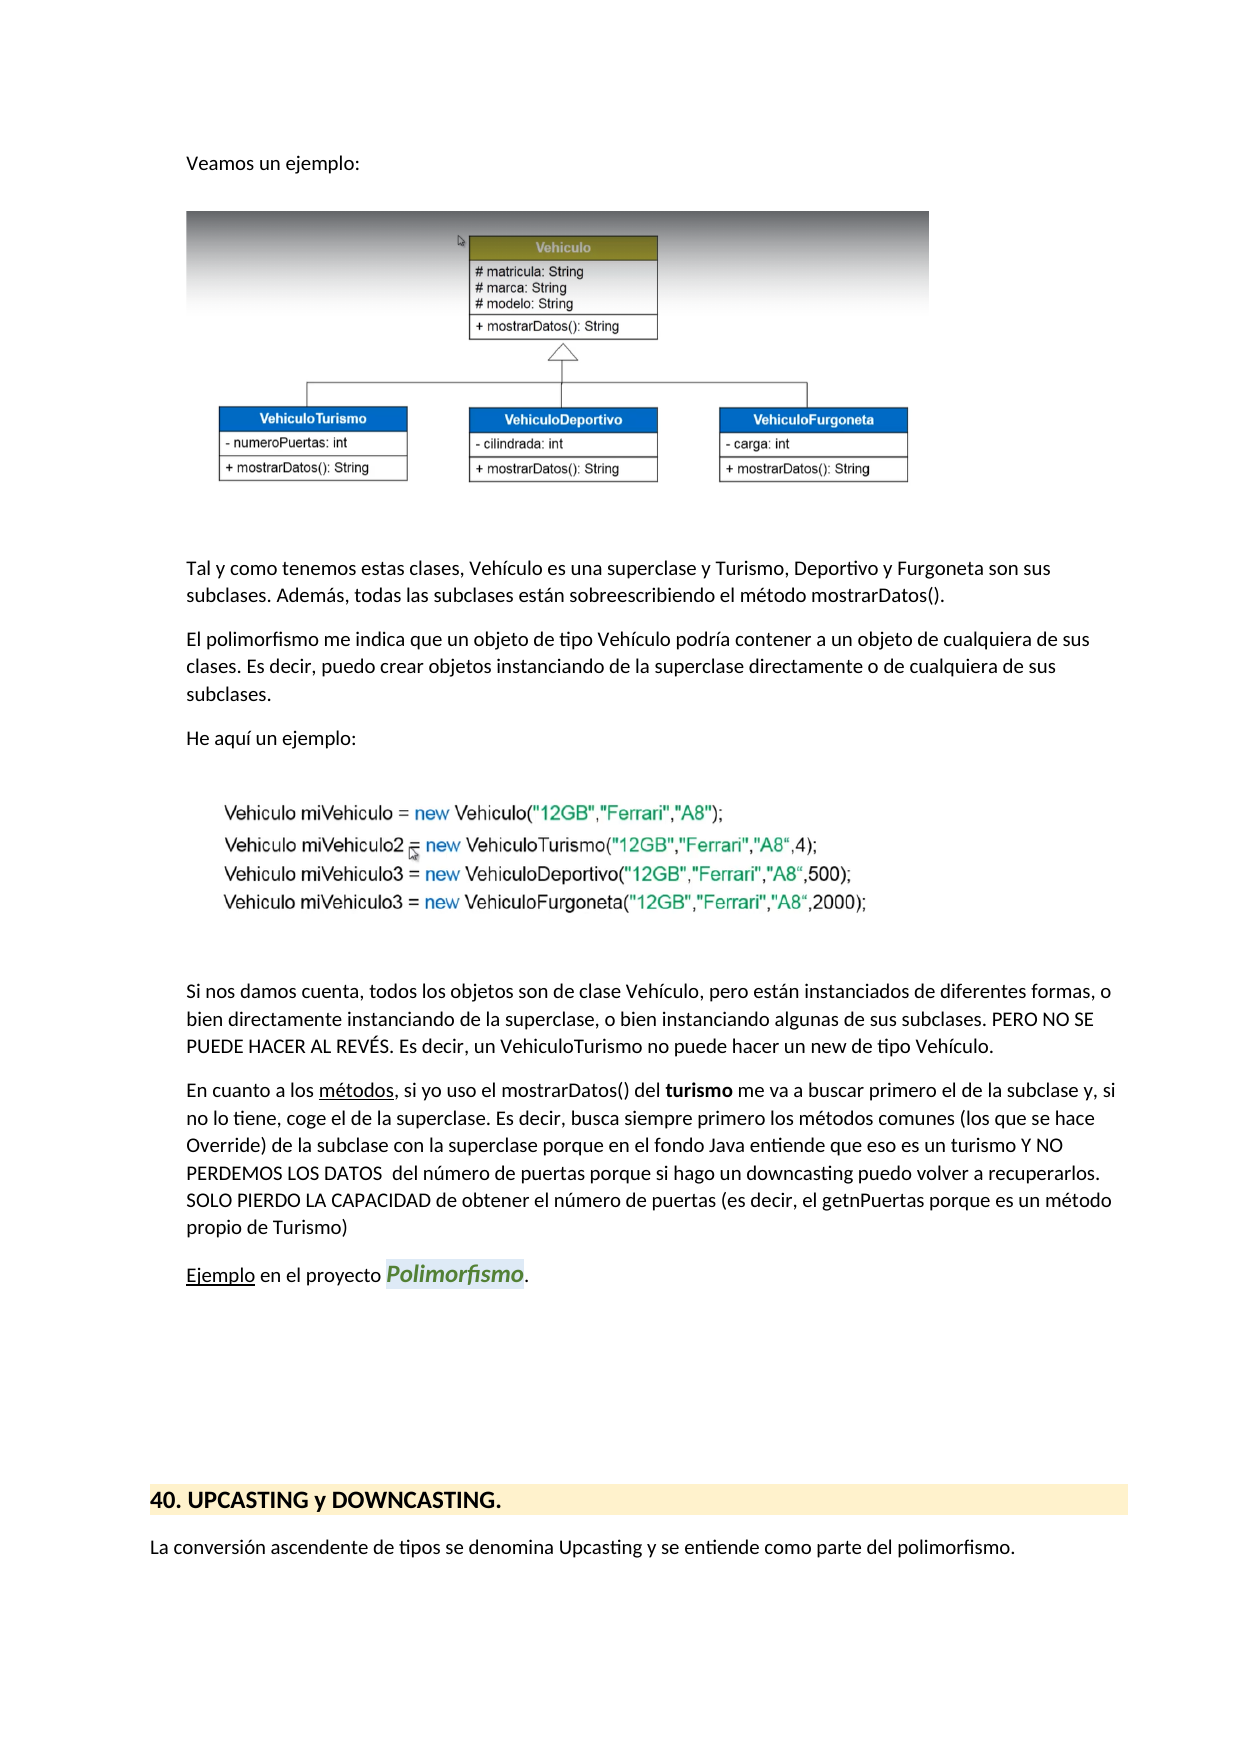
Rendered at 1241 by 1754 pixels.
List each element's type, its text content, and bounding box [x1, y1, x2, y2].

list UPCASTING y DOWNCASTING. [150, 1484, 1128, 1515]
text He aquí un ejemplo: [186, 725, 1128, 751]
picture [193, 783, 911, 914]
text Si nos damos cuenta, todos los objetos son de clase Vehículo, pero están instanciados de diferentes formas, o bien directamente instanciando de la superclase, o bien instanciando algunas de sus subclases. PERO NO SE PUEDE HACER AL REVÉS. Es decir, un VehiculoTurismo no puede hacer un new de tipo Vehículo. [186, 979, 1128, 1059]
text El polimorfismo me indica que un objeto de tipo Vehículo podría contener a un objeto de cualquiera de sus clases. Es decir, puedo crear objetos instanciando de la superclase directamente o de cualquiera de sus subclases. [186, 626, 1128, 706]
text Veamos un ejemplo: [186, 150, 1128, 175]
text Tal y como tenemos estas clases, Vehículo es una superclase y Turismo, Deportivo y Furgoneta son sus subclases. Además, todas las subclases están sobreescribiendo el método mostrarDatos(). [186, 555, 1128, 608]
text La conversión ascendente de tipos se denomina Upcasting y se entiende como parte del polimorfismo. [150, 1534, 1128, 1559]
picture [186, 211, 929, 491]
text Ejemplo en el proyecto Polimorfismo. [186, 1258, 1128, 1289]
text En cuanto a los métodos, si yo uso el mostrarDatos() del turismo me va a buscar primero el de la subclase y, si no lo tiene, coge el de la superclase. Es decir, busca siempre primero los métodos comunes (los que se hace Override) de la subclase con la superclase porque en el fondo Java entiende que eso es un turismo Y NO PERDEMOS LOS DATOS del número de puertas porque si hago un downcasting puedo volver a recuperarlos. SOLO PIERDO LA CAPACIDAD de obtener el número de puertas (es decir, el getnPuertas porque es un método propio de Turismo) [186, 1077, 1128, 1240]
